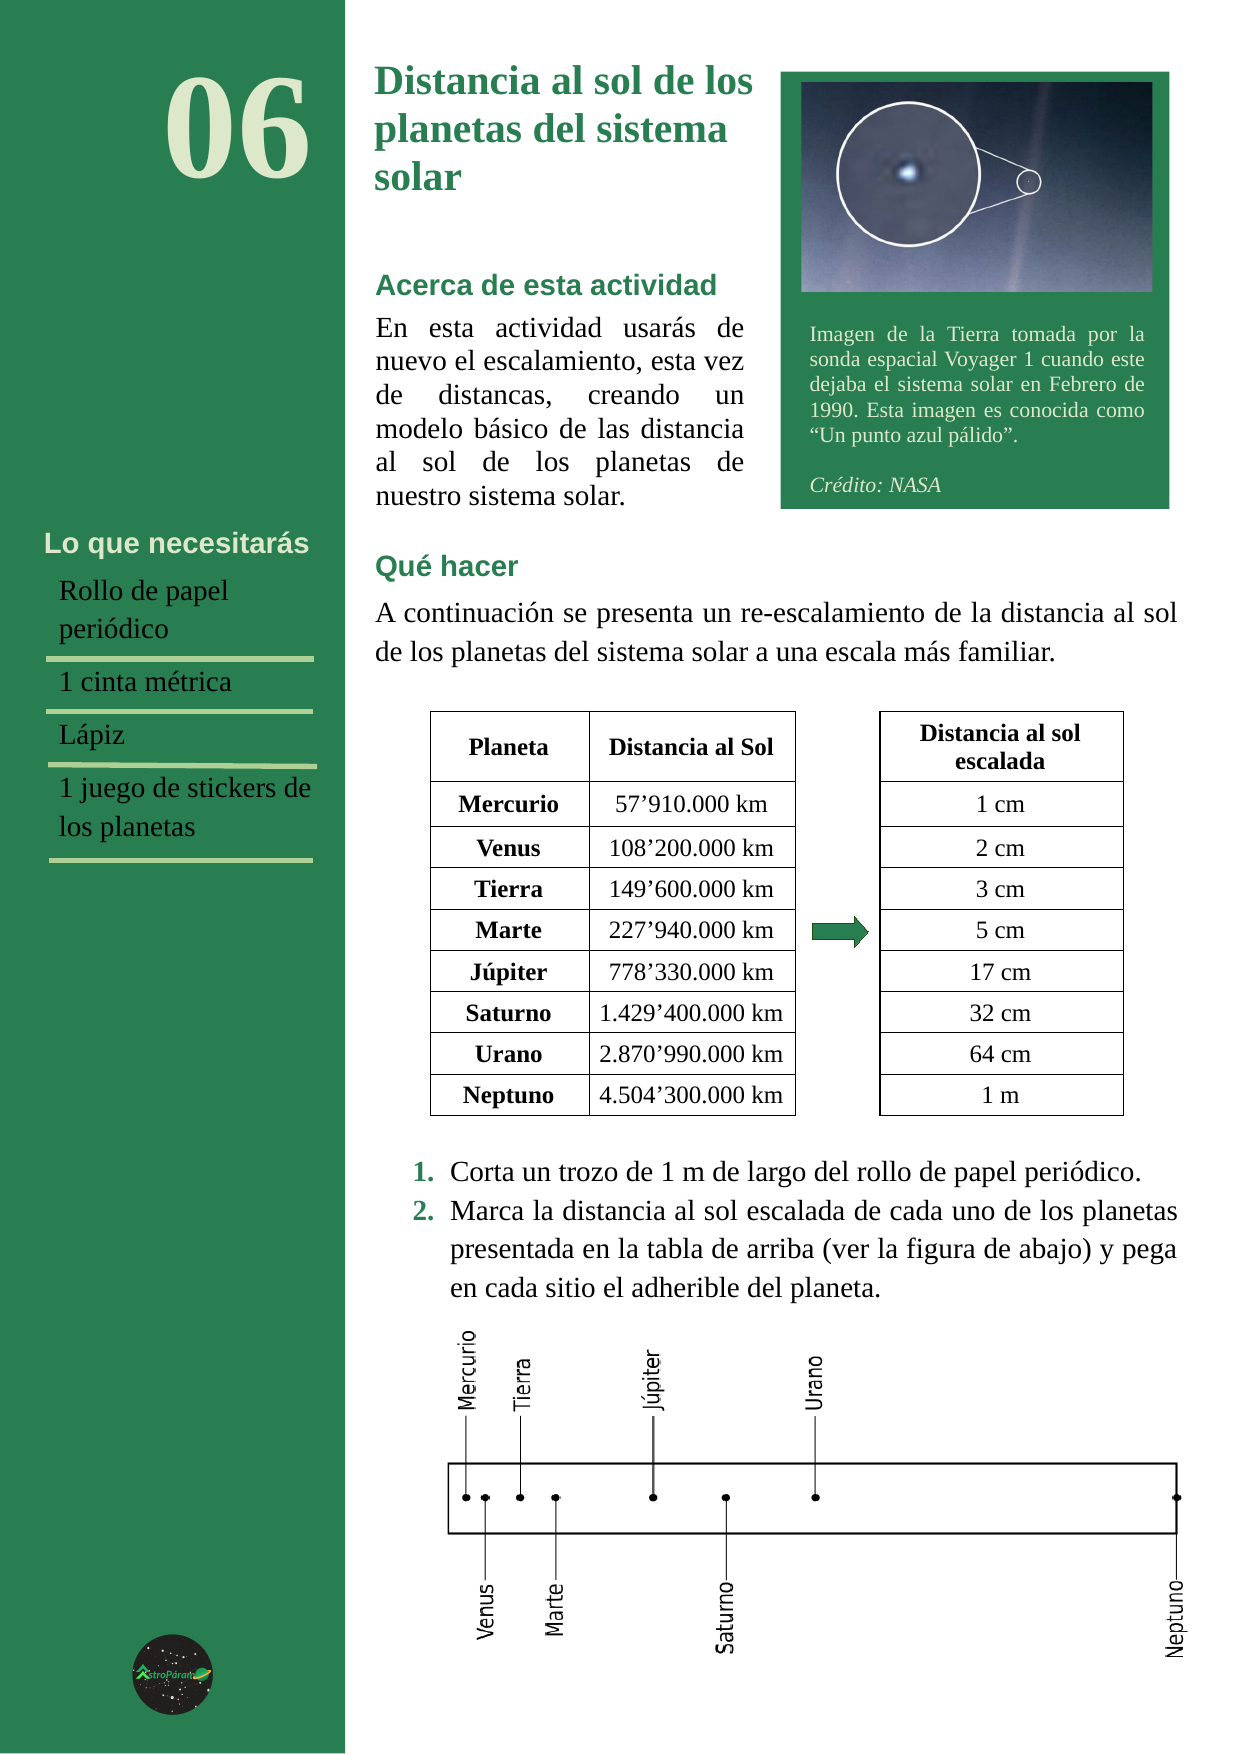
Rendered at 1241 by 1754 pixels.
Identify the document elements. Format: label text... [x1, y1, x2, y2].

table_cell 227’940.000 km [590, 910, 795, 950]
table_cell 1 m [881, 1075, 1123, 1115]
table_cell 108’200.000 km [590, 827, 795, 867]
table_header Planeta [431, 712, 589, 781]
table_cell 1 cm [881, 782, 1123, 826]
subtitle Acerca de esta actividad [375, 268, 780, 301]
table_cell 4.504’300.000 km [590, 1075, 795, 1115]
table_cell Mercurio [431, 782, 589, 826]
picture [801, 82, 1153, 292]
table_header Distancia al sol escalada [881, 712, 1123, 781]
table_cell 1.429’400.000 km [590, 992, 795, 1032]
table_cell 64 cm [881, 1033, 1123, 1073]
table_cell [796, 867, 879, 991]
table_cell 2.870’990.000 km [590, 1033, 795, 1073]
table_cell Marte [431, 910, 589, 950]
table_cell 32 cm [881, 992, 1123, 1032]
table_cell [796, 1032, 879, 1073]
table_cell [796, 991, 879, 1032]
picture [447, 1331, 1188, 1657]
table_cell 5 cm [881, 910, 1123, 950]
table_cell [796, 781, 879, 826]
table_cell Júpiter [431, 951, 589, 991]
table_header Distancia al Sol [590, 712, 795, 781]
table_cell 17 cm [881, 951, 1123, 991]
table_cell 3 cm [881, 868, 1123, 908]
list Corta un trozo de 1 m de largo del rollo de papel periódico. [412, 1154, 1179, 1188]
table_cell [796, 826, 879, 867]
subtitle Qué hacer [375, 549, 1179, 583]
table_cell Urano [431, 1033, 589, 1073]
table_cell 2 cm [881, 827, 1123, 867]
picture [131, 1633, 214, 1716]
table_cell 57’910.000 km [590, 782, 795, 826]
table_cell Neptuno [431, 1075, 589, 1115]
text A continuación se presenta un re-escalamiento de la distancia al sol de los planetas del sistema solar a una escala más familiar. [375, 595, 1179, 667]
table_header [796, 711, 879, 781]
table_cell [796, 1074, 879, 1115]
table_cell 778’330.000 km [590, 951, 795, 991]
table_cell Saturno [431, 992, 589, 1032]
list Marca la distancia al sol escalada de cada uno de los planetas presentada en la tabla de arriba (ver la figura de abajo) y pega en cada sitio el adherible del planeta. [412, 1193, 1179, 1303]
table_cell 149’600.000 km [590, 868, 795, 908]
table_cell Venus [431, 827, 589, 867]
table_cell Tierra [431, 868, 589, 908]
